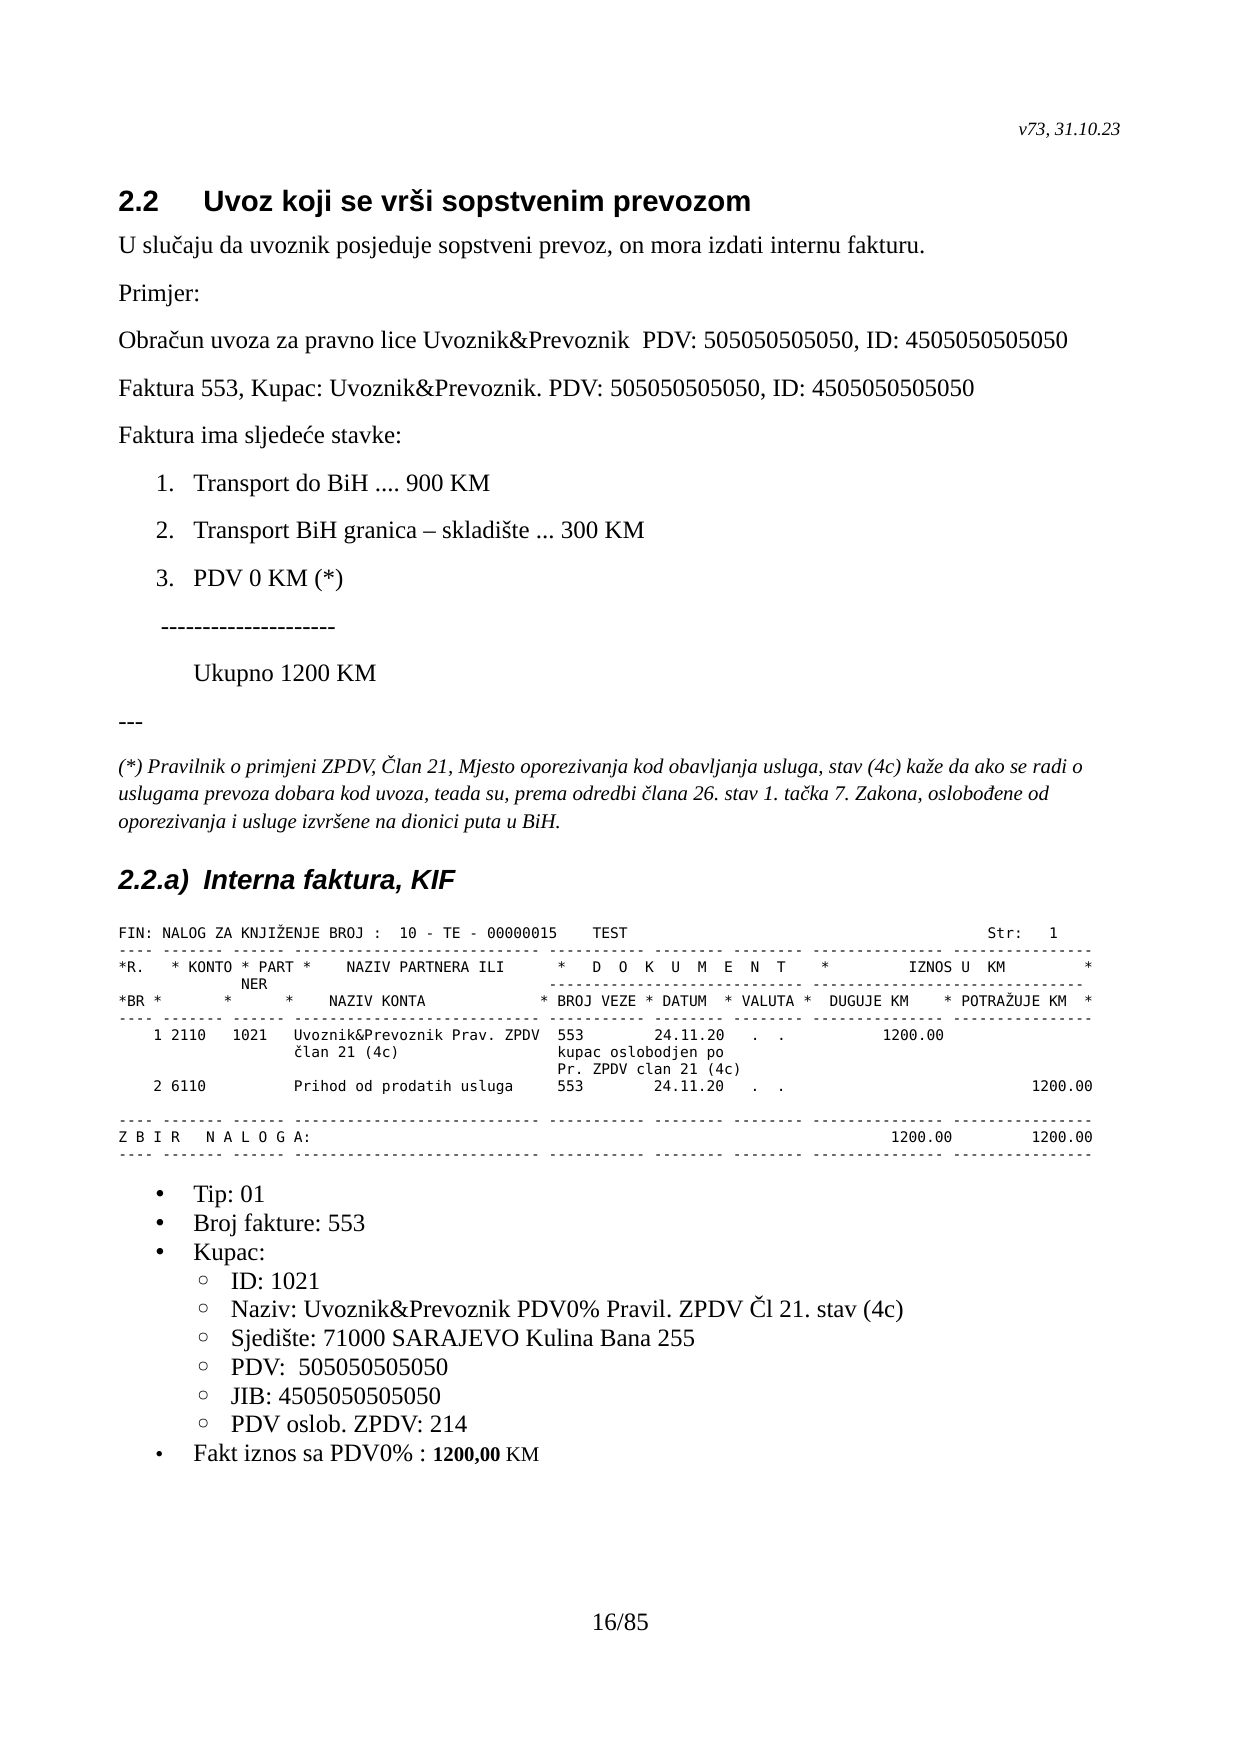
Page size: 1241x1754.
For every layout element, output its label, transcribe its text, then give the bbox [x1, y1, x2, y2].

text Pr. ZPDV clan 21 (4c) [118, 1061, 1122, 1078]
text 1 2110 1021 Uvoznik&Prevoznik Prav. ZPDV 553 24.11.20 . . 1200.00 [118, 1027, 1122, 1044]
list ID: 1021 [193, 1266, 1122, 1294]
subtitle Transport BiH granica – skladište ... 300 KM [156, 516, 1122, 544]
list Sjedište: 71000 SARAJEVO Kulina Bana 255 [193, 1323, 1122, 1352]
text ---- ------- ------ ---------------------------- ----------- -------- -------- --------------- ---------------- [118, 1112, 1122, 1129]
list PDV: 505050505050 [193, 1352, 1122, 1381]
text ---- ------- ------ ---------------------------- ----------- -------- -------- --------------- ---------------- [118, 942, 1122, 959]
subtitle Faktura 553, Kupac: Uvoznik&Prevoznik. PDV: 505050505050, ID: 4505050505050 [118, 373, 1122, 402]
subtitle Obračun uvoza za pravno lice Uvoznik&Prevoznik PDV: 505050505050, ID: 4505050505050 [118, 325, 1122, 354]
list Broj fakture: 553 [156, 1208, 1122, 1237]
list PDV oslob. ZPDV: 214 [193, 1409, 1122, 1438]
list Naziv: Uvoznik&Prevoznik PDV0% Pravil. ZPDV Čl 21. stav (4c) [193, 1294, 1122, 1323]
subtitle Primjer: [118, 278, 1122, 306]
subtitle PDV 0 KM (*) [156, 563, 1122, 592]
subtitle Ukupno 1200 KM [156, 658, 1122, 687]
subtitle Uvoz koji se vrši sopstvenim prevozom [118, 184, 1122, 217]
list Kupac: [156, 1237, 1122, 1266]
list JIB: 4505050505050 [193, 1381, 1122, 1409]
text član 21 (4c) kupac oslobodjen po [118, 1044, 1122, 1061]
subtitle Faktura ima sljedeće stavke: [118, 420, 1122, 449]
subtitle U slučaju da uvoznik posjeduje sopstveni prevoz, on mora izdati internu fakturu. [118, 230, 1122, 259]
text NER ----------------------------- ------------------------------- [118, 976, 1122, 993]
text Z B I R N A L O G A: 1200.00 1200.00 [118, 1129, 1122, 1146]
text *R. * KONTO * PART * NAZIV PARTNERA ILI * D O K U M E N T * IZNOS U KM * [118, 959, 1122, 976]
subtitle (*) Pravilnik o primjeni ZPDV, Član 21, Mjesto oporezivanja kod obavljanja usluga, stav (4c) kaže da ako se radi o uslugama prevoza dobara kod uvoza, teada su, prema odredbi člana 26. stav 1. tačka 7. Zakona, oslobođene od oporezivanja i usluge izvršene na dionici puta u BiH. [118, 754, 1122, 833]
text FIN: NALOG ZA KNJIŽENJE BROJ : 10 - TE - 00000015 TEST Str: 1 [118, 925, 1122, 942]
subtitle Transport do BiH .... 900 KM [156, 468, 1122, 497]
subtitle Interna faktura, KIF [118, 863, 1122, 895]
text ---- ------- ------ ---------------------------- ----------- -------- -------- --------------- ---------------- [118, 1146, 1122, 1163]
text 2 6110 Prihod od prodatih usluga 553 24.11.20 . . 1200.00 [118, 1078, 1122, 1095]
text *BR * * * NAZIV KONTA * BROJ VEZE * DATUM * VALUTA * DUGUJE KM * POTRAŽUJE KM * [118, 993, 1122, 1010]
subtitle --- [118, 706, 1122, 735]
list Tip: 01 [156, 1179, 1122, 1208]
text ---- ------- ------ ---------------------------- ----------- -------- -------- --------------- ---------------- [118, 1010, 1122, 1027]
subtitle --------------------- [118, 611, 1122, 639]
list Fakt iznos sa PDV0% : 1200,00 KM [156, 1438, 1122, 1467]
